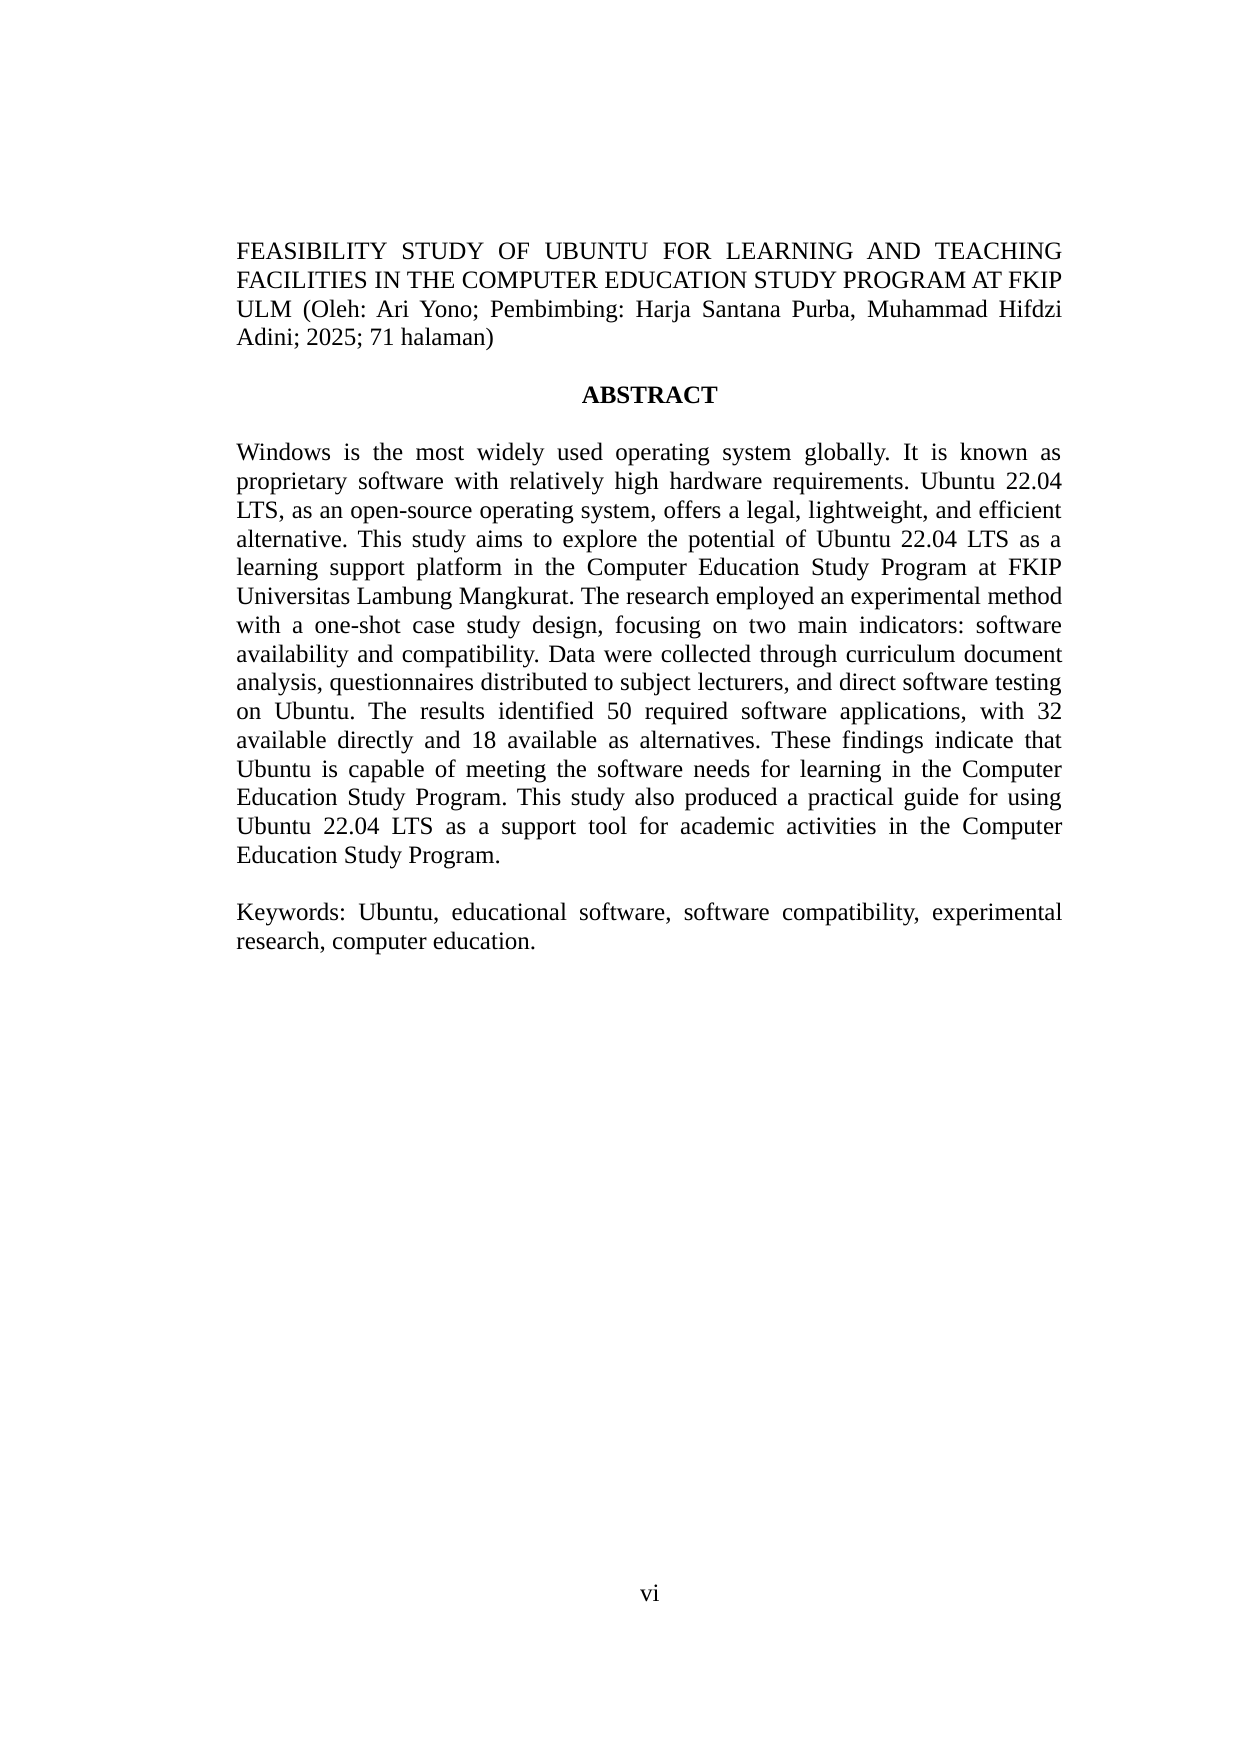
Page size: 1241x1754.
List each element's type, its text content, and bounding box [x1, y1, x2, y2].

text Windows is the most widely used operating system globally. It is known as proprietary software with relatively high hardware requirements. Ubuntu 22.04 LTS, as an open-source operating system, offers a legal, lightweight, and efficient alternative. This study aims to explore the potential of Ubuntu 22.04 LTS as a learning support platform in the Computer Education Study Program at FKIP Universitas Lambung Mangkurat. The research employed an experimental method with a one-shot case study design, focusing on two main indicators: software availability and compatibility. Data were collected through curriculum document analysis, questionnaires distributed to subject lecturers, and direct software testing on Ubuntu. The results identified 50 required software applications, with 32 available directly and 18 available as alternatives. These findings indicate that Ubuntu is capable of meeting the software needs for learning in the Computer Education Study Program. This study also produced a practical guide for using Ubuntu 22.04 LTS as a support tool for academic activities in the Computer Education Study Program. [236, 437, 1063, 869]
text Keywords: Ubuntu, educational software, software compatibility, experimental research, computer education. [236, 897, 1063, 955]
text FEASIBILITY STUDY OF UBUNTU FOR LEARNING AND TEACHING FACILITIES IN THE COMPUTER EDUCATION STUDY PROGRAM AT FKIP ULM (Oleh: Ari Yono; Pembimbing: Harja Santana Purba, Muhammad Hifdzi Adini; 2025; 71 halaman) [236, 236, 1063, 351]
text ABSTRACT [236, 380, 1063, 409]
